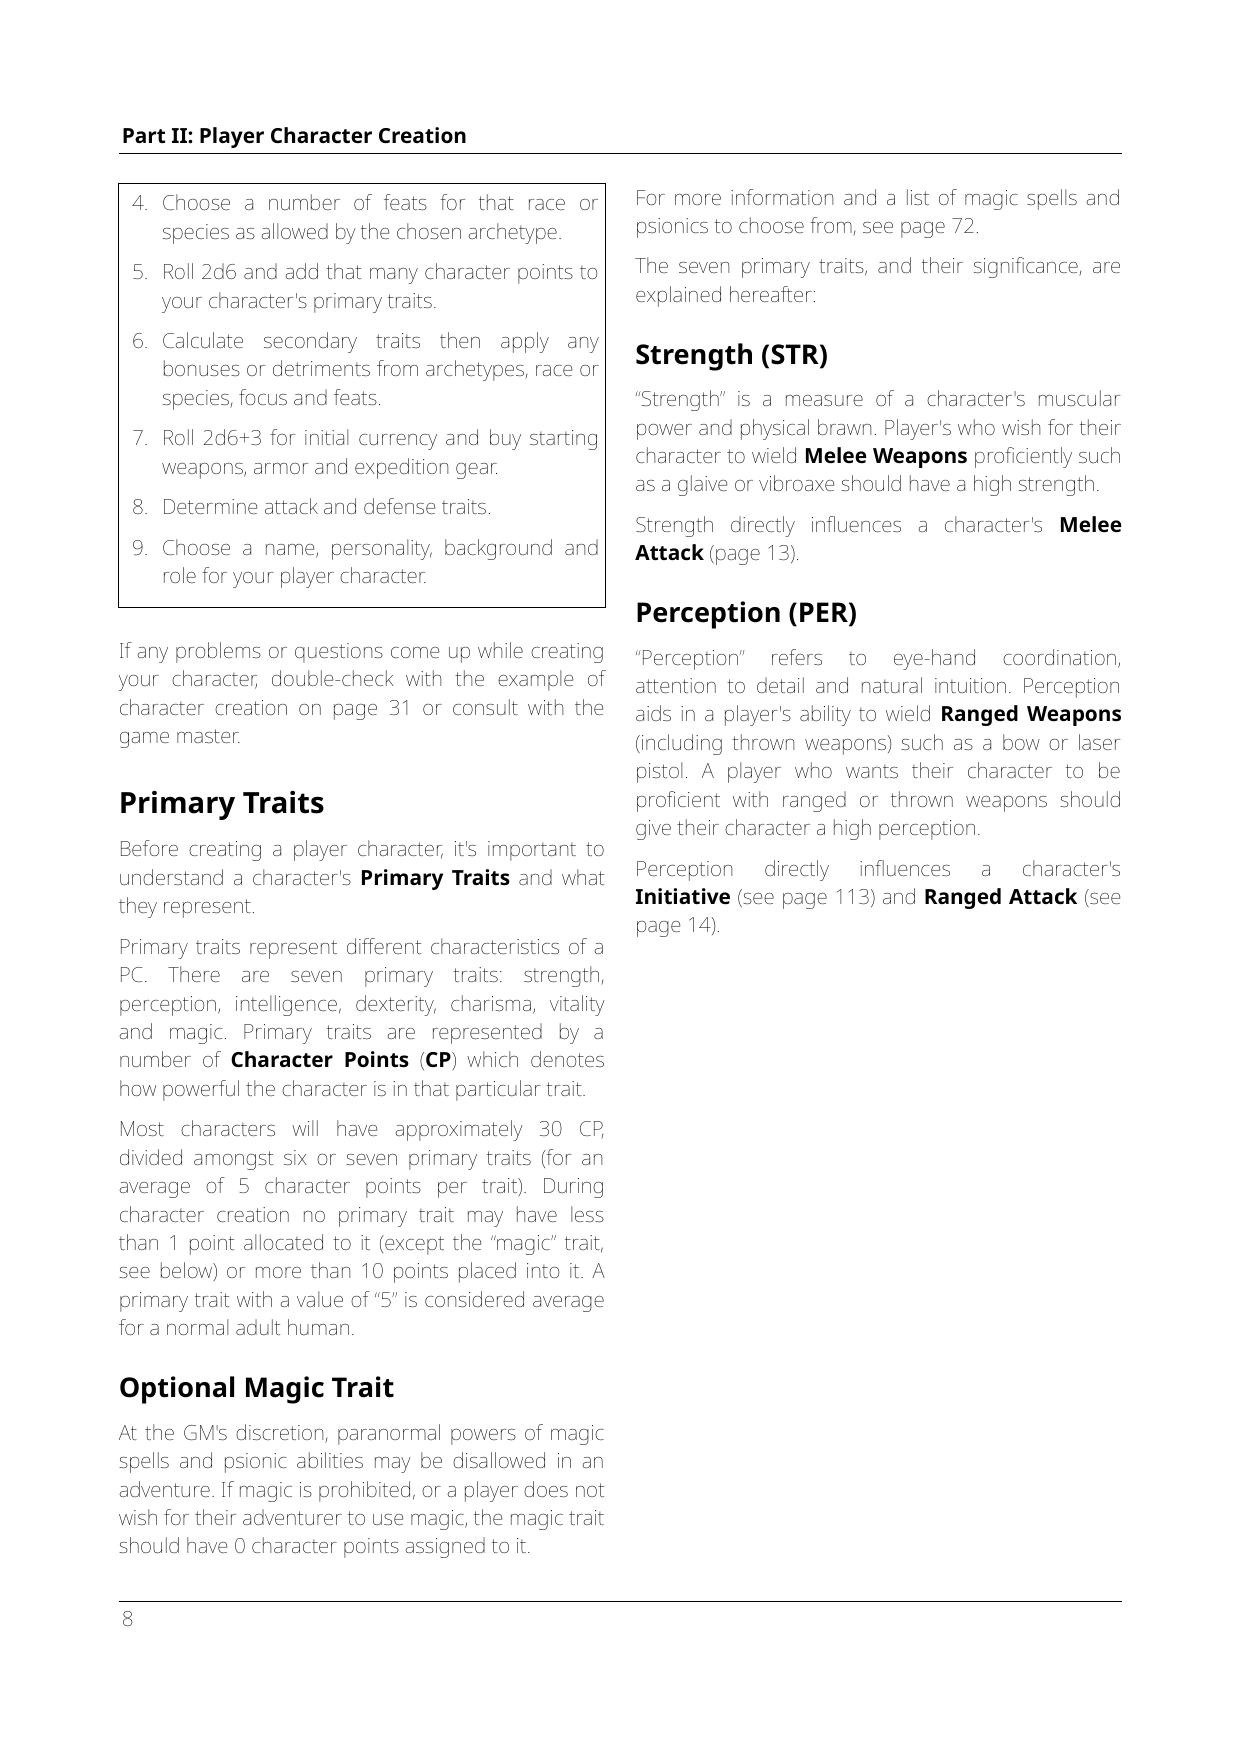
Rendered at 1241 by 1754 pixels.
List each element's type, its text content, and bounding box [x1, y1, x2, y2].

subtitle Primary Traits [118, 782, 605, 822]
text Perception (PER) [635, 594, 1122, 631]
text The seven primary traits, and their significance, are explained hereafter: [635, 251, 1122, 308]
text Strength directly influences a character's Melee Attack (page 10). [635, 510, 1122, 567]
text Strength (STR) [635, 335, 1122, 372]
text “Strength” is a measure of a character's muscular power and physical brawn. Player's who wish for their character to wield Melee Weapons proficiently such as a glaive or vibroaxe should have a high strength. [635, 384, 1122, 498]
text For more information and a list of magic spells and psionics to choose from, see page 49. [635, 183, 1122, 239]
text If any problems or questions come up while creating your character, double-check with the example of character creation on page 22 or consult with the game master. [118, 608, 605, 749]
text Primary traits represent different characteristics of a PC. There are seven primary traits: strength, perception, intelligence, dexterity, charisma, vitality and magic. Primary traits are represented by a number of Character Points (CP) which denotes how powerful the character is in that particular trait. [118, 932, 605, 1102]
text “Perception” refers to eye-hand coordination, attention to detail and natural intuition. Perception aids in a player's ability to wield Ranged Weapons (including thrown weapons) such as a bow or laser pistol. A player who wants their character to be proficient with ranged or thrown weapons should give their character a high perception. [635, 643, 1122, 842]
text Most characters will have approximately 30 CP, divided amongst six or seven primary traits (for an average of 5 character points per trait). During character creation no primary trait may have less than 1 point allocated to it (except the “magic” trait, see below) or more than 10 points placed into it. A primary trait with a value of “5” is considered average for a normal adult human. [118, 1114, 605, 1342]
text Optional Magic Trait [118, 1369, 605, 1406]
text Perception directly influences a character's Initiative (see page 79) and Ranged Attack (see page 10). [635, 854, 1122, 939]
text Before creating a player character, it's important to understand a character's Primary Traits and what they represent. [118, 834, 605, 920]
text At the GM's discretion, paranormal powers of magic spells and psionic abilities may be disallowed in an adventure. If magic is prohibited, or a player does not wish for their adventurer to use magic, the magic trait should have 0 character points assigned to it. [118, 1418, 605, 1560]
table_header Character Creation Summary: Choose an archetype. You may dual-arch between two archetypes. Choose a race or species. Choose a focus for that race or species. Choose a number of feats for that race or species as allowed by the chosen archetype. Roll 2d6 and add that many character points to your character's primary traits. Calculate secondary traits then apply any bonuses or detriments from archetypes, race or species, focus and feats. Roll 2d6+3 for initial currency and buy starting weapons, armor and expedition gear. Determine attack and defense traits. Choose a name, personality, background and role for your player character. [119, 184, 605, 607]
